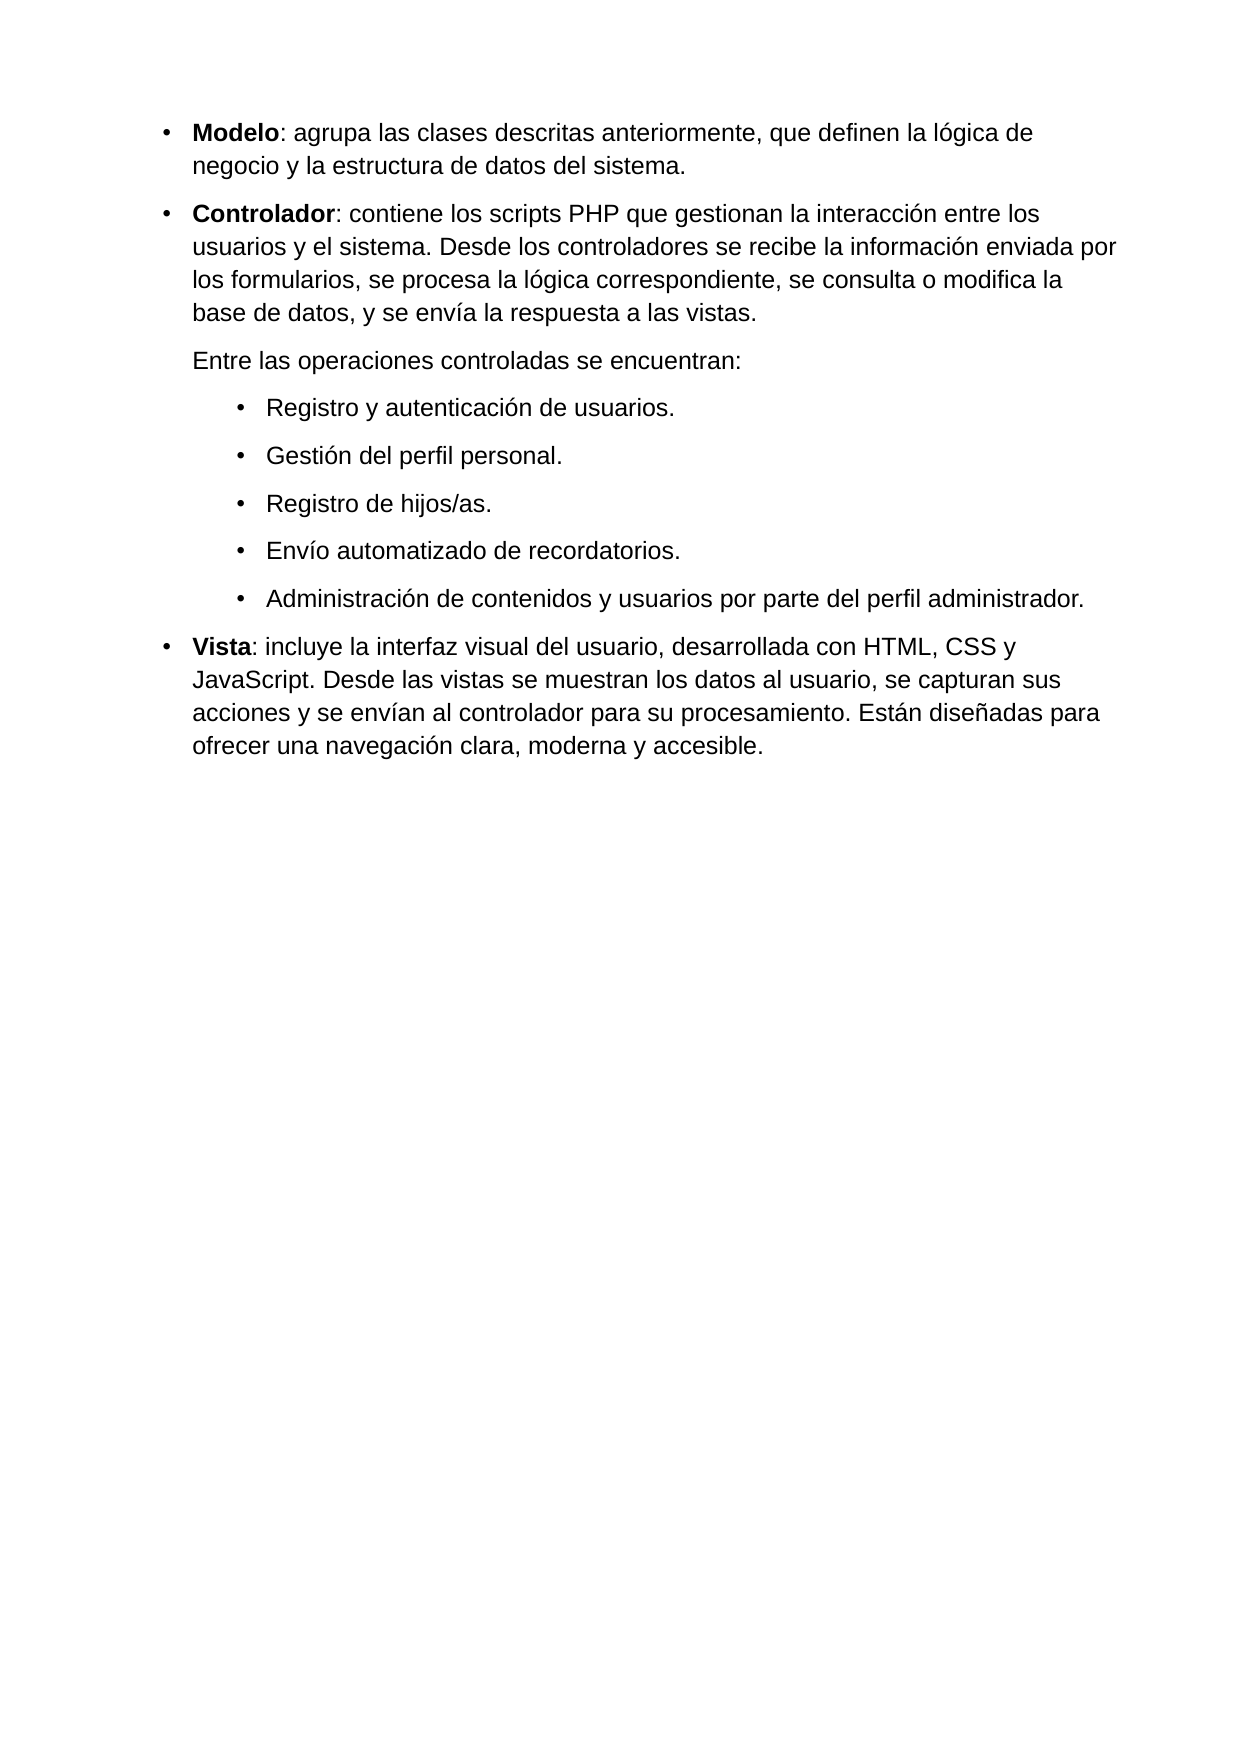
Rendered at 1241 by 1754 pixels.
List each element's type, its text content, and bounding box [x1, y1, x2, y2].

list Registro y autenticación de usuarios. [236, 393, 1122, 422]
list Envío automatizado de recordatorios. [236, 536, 1122, 565]
list Gestión del perfil personal. [236, 441, 1122, 470]
list Modelo: agrupa las clases descritas anteriormente, que definen la lógica de negocio y la estructura de datos del sistema. [162, 118, 1122, 180]
list Vista: incluye la interfaz visual del usuario, desarrollada con HTML, CSS y JavaScript. Desde las vistas se muestran los datos al usuario, se capturan sus acciones y se envían al controlador para su procesamiento. Están diseñadas para ofrecer una navegación clara, moderna y accesible. [162, 632, 1122, 760]
list Entre las operaciones controladas se encuentran: [162, 346, 1122, 374]
list Registro de hijos/as. [236, 489, 1122, 517]
list Administración de contenidos y usuarios por parte del perfil administrador. [236, 584, 1122, 613]
list Controlador: contiene los scripts PHP que gestionan la interacción entre los usuarios y el sistema. Desde los controladores se recibe la información enviada por los formularios, se procesa la lógica correspondiente, se consulta o modifica la base de datos, y se envía la respuesta a las vistas. [162, 199, 1122, 327]
